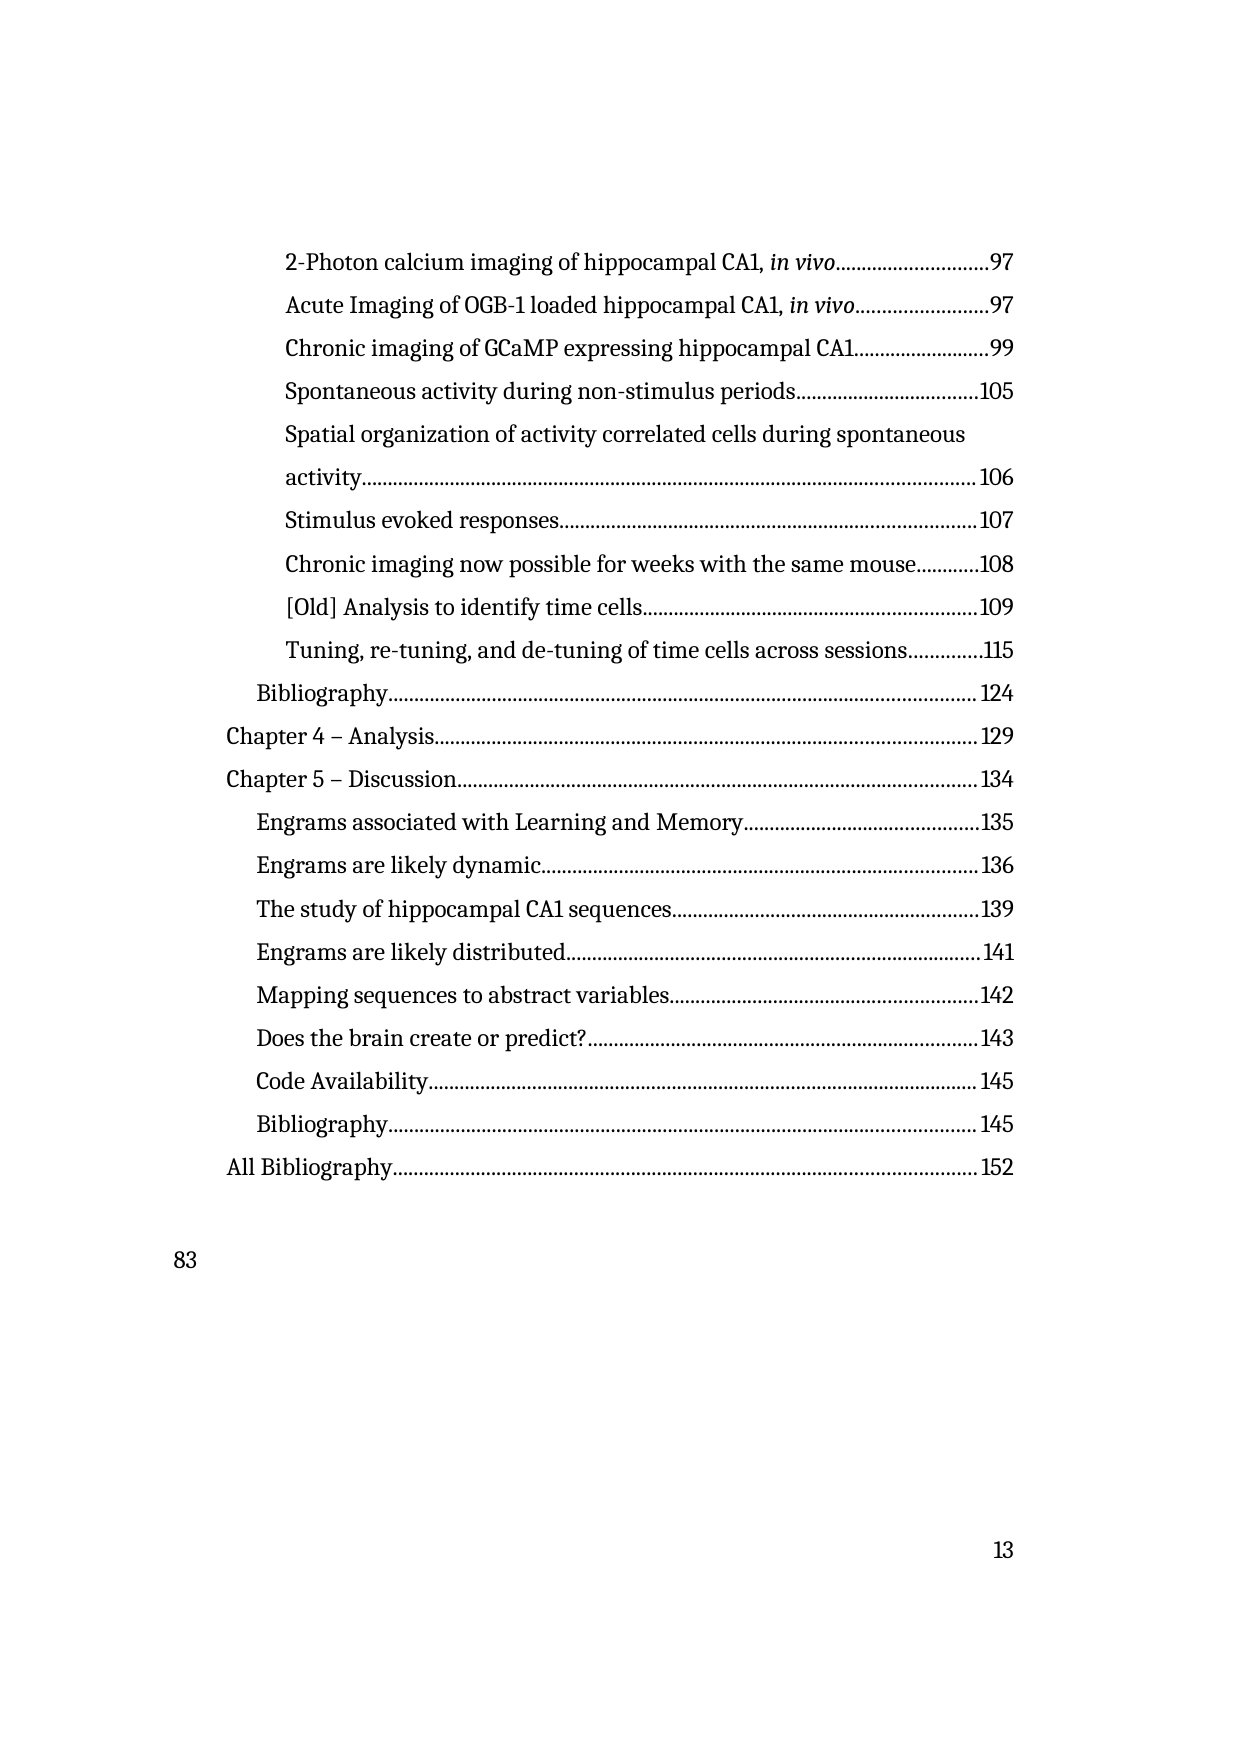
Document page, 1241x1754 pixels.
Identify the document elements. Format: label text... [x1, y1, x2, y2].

text Code Availability 145 [256, 1067, 1014, 1096]
text Spontaneous activity during non-stimulus periods 105 [285, 377, 1014, 406]
text Mapping sequences to abstract variables 142 [256, 981, 1014, 1009]
text Stimulus evoked responses 107 [285, 506, 1014, 535]
text Bibliography 145 [256, 1110, 1014, 1139]
text Acute Imaging of OGB-1 loaded hippocampal CA1, in vivo 97 [285, 291, 1014, 319]
text All Bibliography 152 [226, 1153, 1014, 1182]
text 2-Photon calcium imaging of hippocampal CA1, in vivo 97 [285, 248, 1014, 276]
text Spatial organization of activity correlated cells during spontaneous activity 106 [285, 420, 1014, 492]
text Does the brain create or predict? 143 [256, 1024, 1014, 1053]
text Chapter 4 – Analysis 129 [226, 722, 1014, 751]
text Engrams are likely distributed 141 [256, 938, 1014, 966]
text Chronic imaging now possible for weeks with the same mouse 108 [285, 549, 1014, 578]
text Engrams are likely dynamic 136 [256, 851, 1014, 880]
text [Old] Analysis to identify time cells 109 [285, 593, 1014, 621]
text Engrams associated with Learning and Memory 135 [256, 808, 1014, 837]
text The study of hippocampal CA1 sequences 139 [256, 894, 1014, 923]
text Chronic imaging of GCaMP expressing hippocampal CA1 99 [285, 334, 1014, 363]
text Tuning, re-tuning, and de-tuning of time cells across sessions 115 [285, 636, 1014, 664]
text Bibliography 124 [256, 679, 1014, 708]
text Chapter 5 – Discussion 134 [226, 765, 1014, 794]
